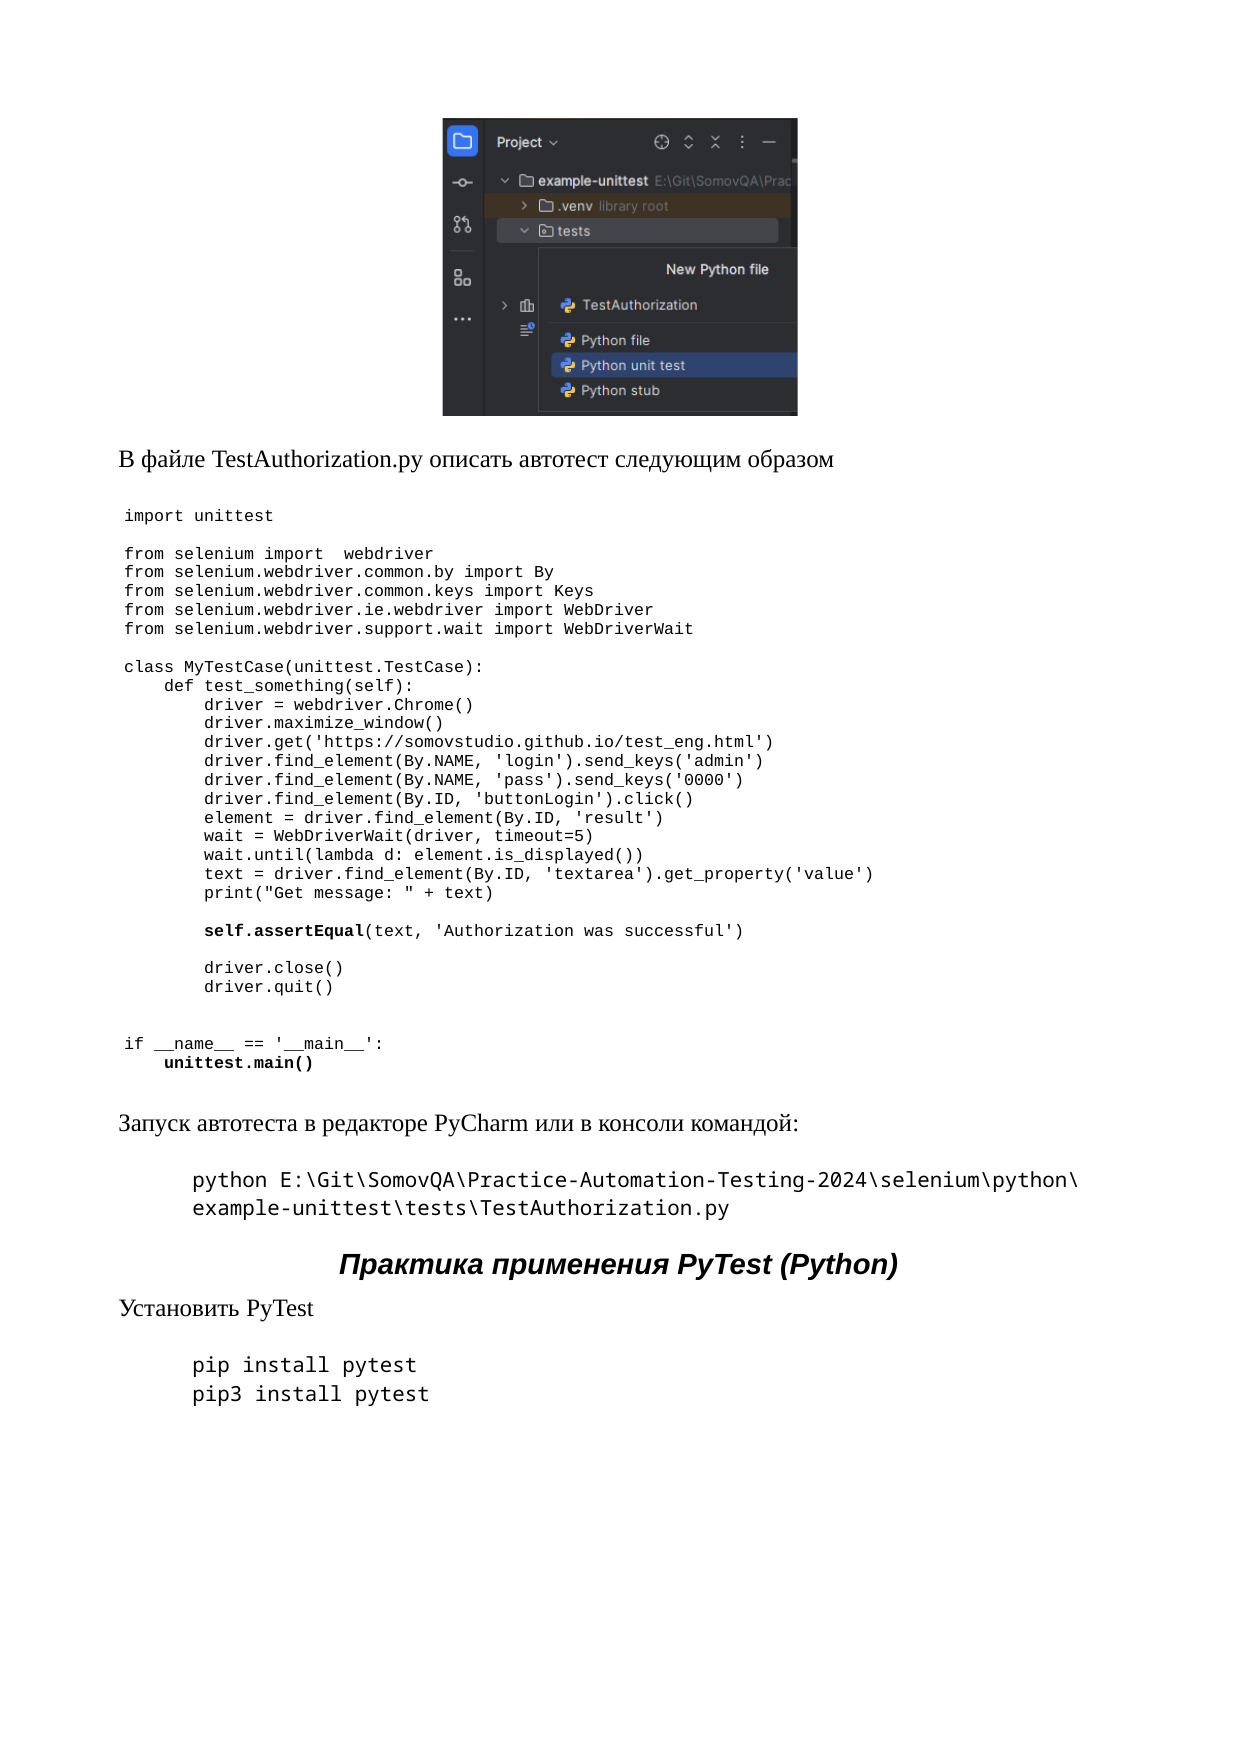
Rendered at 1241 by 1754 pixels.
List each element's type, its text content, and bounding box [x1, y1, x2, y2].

text pip3 install pytest [192, 1379, 1122, 1407]
text Запуск автотеста в редакторе PyCharm или в консоли командой: [118, 1108, 1122, 1136]
text В файле TestAuthorization.py описать автотест следующим образом [118, 444, 1122, 473]
text pip install pytest [192, 1351, 1122, 1379]
picture [442, 118, 798, 416]
text python E:\Git\SomovQA\Practice-Automation-Testing-2024\selenium\python\example-unittest\tests\TestAuthorization.py [192, 1165, 1122, 1222]
subtitle Практика применения PyTest (Python) [118, 1247, 1122, 1281]
text Установить PyTest [118, 1293, 1122, 1322]
table_header import unittest from selenium import webdriver from selenium.webdriver.common.by import By from selenium.webdriver.common.keys import Keys from selenium.webdriver.ie.webdriver import WebDriver from selenium.webdriver.support.wait import WebDriverWait class MyTestCase(unittest.TestCase): def test_something(self): driver = webdriver.Chrome() driver.maximize_window() driver.get('https://somovstudio.github.io/test_eng.html') driver.find_element(By.NAME, 'login').send_keys('admin') driver.find_element(By.NAME, 'pass').send_keys('0000') driver.find_element(By.ID, 'buttonLogin').click() element = driver.find_element(By.ID, 'result') wait = WebDriverWait(driver, timeout=5) wait.until(lambda d: element.is_displayed()) text = driver.find_element(By.ID, 'textarea').get_property('value') print("Get message: " + text) self.assertEqual(text, 'Authorization was successful') driver.close() driver.quit() if __name__ == '__main__': unittest.main() [118, 502, 1122, 1079]
